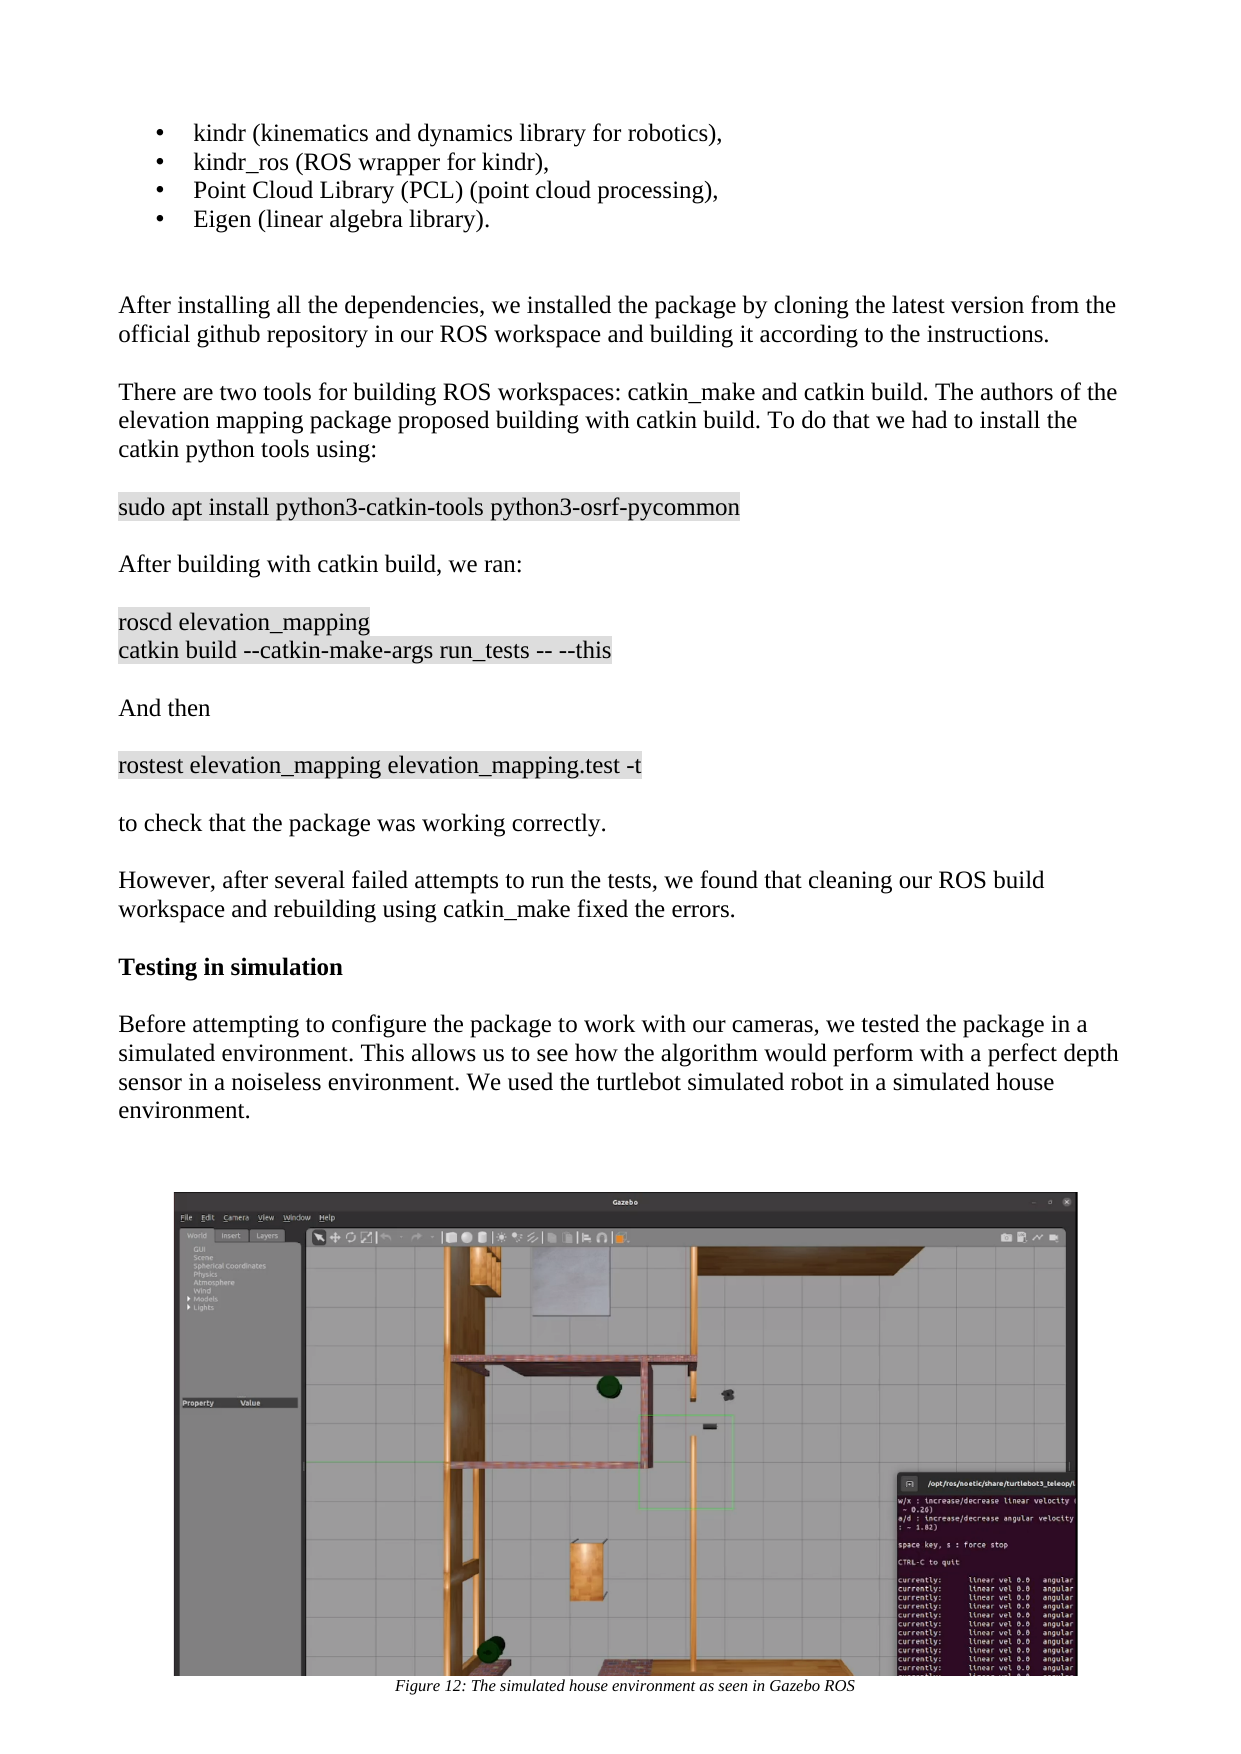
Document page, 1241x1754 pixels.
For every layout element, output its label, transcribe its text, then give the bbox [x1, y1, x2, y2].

text Before attempting to configure the package to work with our cameras, we tested the package in a simulated environment. This allows us to see how the algorithm would perform with a perfect depth sensor in a noiseless environment. We used the turtlebot simulated robot in a simulated house environment. [118, 1009, 1122, 1124]
text rostest elevation_mapping elevation_mapping.test -t [118, 751, 1122, 779]
text And then [118, 693, 1122, 722]
text catkin build --catkin-make-args run_tests -- --this [118, 636, 1122, 664]
text sudo apt install python3-catkin-tools python3-osrf-pycommon [118, 492, 1122, 521]
list Eigen (linear algebra library). [156, 204, 1122, 233]
text However, after several failed attempts to run the tests, we found that cleaning our ROS build workspace and rebuilding using catkin_make fixed the errors. [118, 866, 1122, 923]
text After installing all the dependencies, we installed the package by cloning the latest version from the official github repository in our ROS workspace and building it according to the instructions. [118, 291, 1122, 348]
text Figure 12: The simulated house environment as seen in Gazebo ROS [174, 1676, 1077, 1695]
picture [173, 1192, 1078, 1676]
list kindr (kinematics and dynamics library for robotics), [156, 118, 1122, 147]
text Testing in simulation [118, 952, 1122, 981]
text to check that the package was working correctly. [118, 808, 1122, 837]
text There are two tools for building ROS workspaces: catkin_make and catkin build. The authors of the elevation mapping package proposed building with catkin build. To do that we had to install the catkin python tools using: [118, 377, 1122, 463]
text roscd elevation_mapping [118, 607, 1122, 636]
text After building with catkin build, we ran: [118, 549, 1122, 578]
list kindr_ros (ROS wrapper for kindr), [156, 147, 1122, 176]
list Point Cloud Library (PCL) (point cloud processing), [156, 176, 1122, 204]
